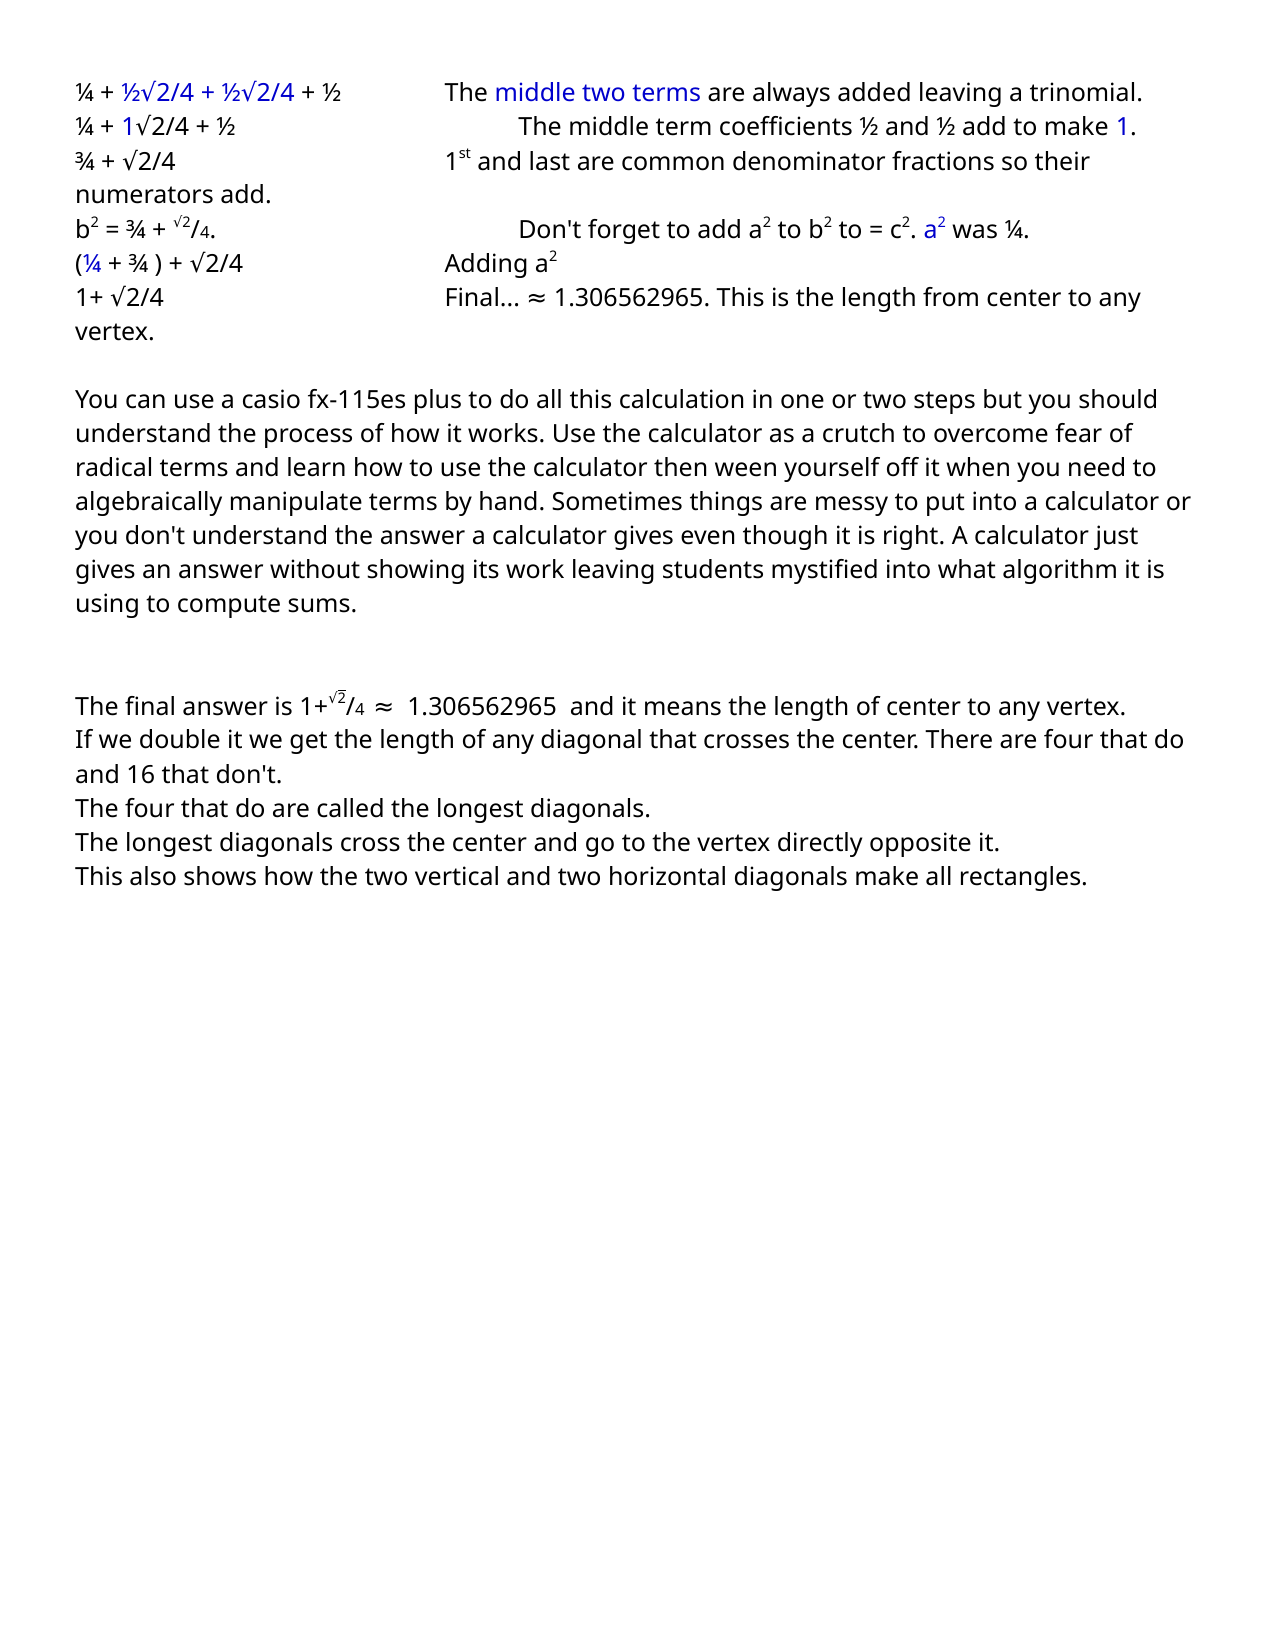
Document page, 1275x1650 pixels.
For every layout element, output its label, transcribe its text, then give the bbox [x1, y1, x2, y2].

text 1+ √2/4 Final... ≈ 1.306562965. This is the length from center to any vertex. [75, 279, 1200, 347]
text The longest diagonals cross the center and go to the vertex directly opposite it. [75, 824, 1200, 858]
text ¼ + ½√2/4 + ½√2/4 + ½ The middle two terms are always added leaving a trinomial. [75, 75, 1200, 109]
text (¼ + ¾ ) + √2/4 Adding a2 [75, 245, 1200, 279]
text The four that do are called the longest diagonals. [75, 790, 1200, 824]
text The final answer is 1+√2/4 ≈ 1.306562965 and it means the length of center to any vertex. [75, 688, 1200, 722]
text You can use a casio fx-115es plus to do all this calculation in one or two steps but you should understand the process of how it works. Use the calculator as a crutch to overcome fear of radical terms and learn how to use the calculator then ween yourself off it when you need to algebraically manipulate terms by hand. Sometimes things are messy to put into a calculator or you don't understand the answer a calculator gives even though it is right. A calculator just gives an answer without showing its work leaving students mystified into what algorithm it is using to compute sums. [75, 382, 1200, 620]
text ¼ + 1√2/4 + ½ The middle term coefficients ½ and ½ add to make 1. [75, 109, 1200, 143]
text b2 = ¾ + √2/4. Don't forget to add a2 to b2 to = c2. a2 was ¼. [75, 211, 1200, 245]
text This also shows how the two vertical and two horizontal diagonals make all rectangles. [75, 858, 1200, 892]
text If we double it we get the length of any diagonal that crosses the center. There are four that do and 16 that don't. [75, 722, 1200, 790]
text ¾ + √2/4 1st and last are common denominator fractions so their numerators add. [75, 143, 1200, 211]
